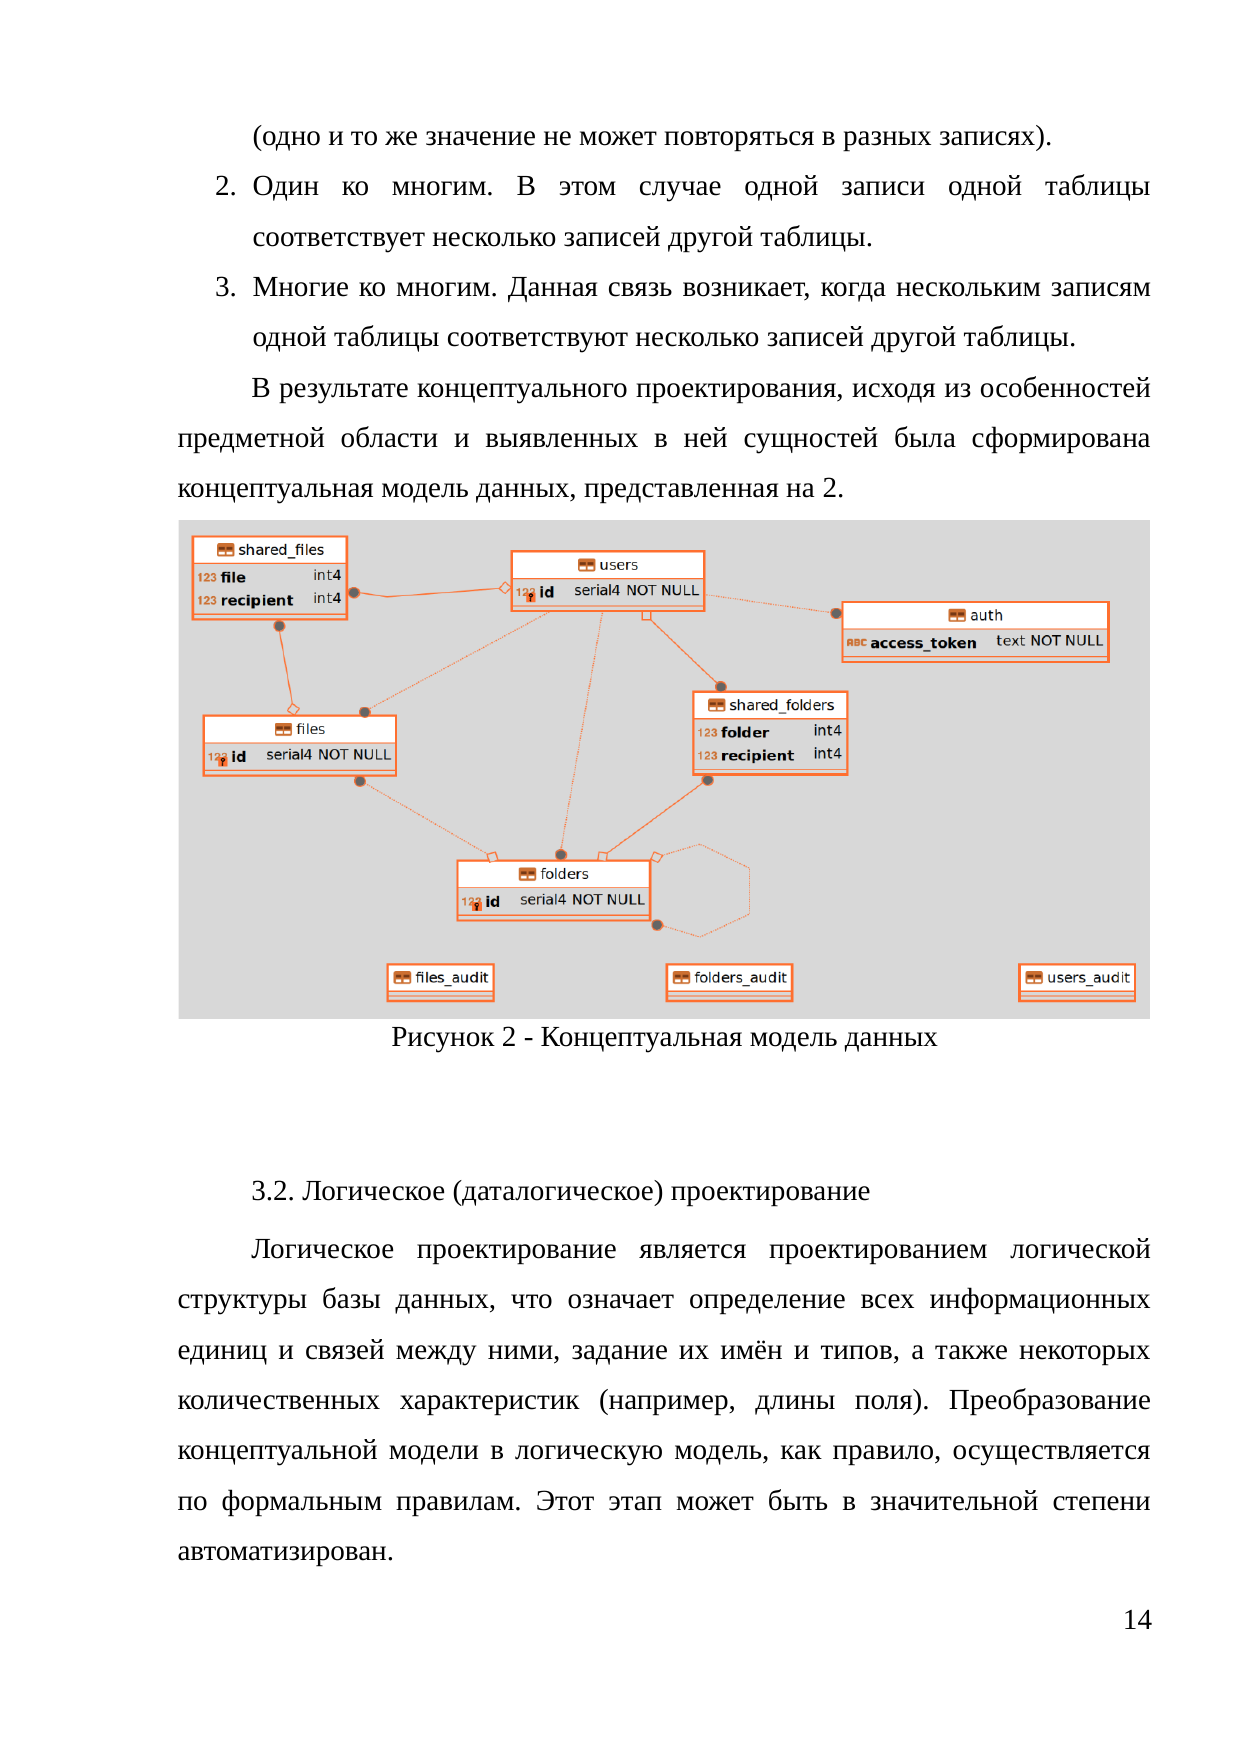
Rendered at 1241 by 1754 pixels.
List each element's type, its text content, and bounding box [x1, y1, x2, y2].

text Логическое проектирование является проектированием логической структуры базы данных, что означает определение всех информационных единиц и связей между ними, задание их имён и типов, а также некоторых количественных характеристик (например, длины поля). Преобразование концептуальной модели в логическую модель, как правило, осуществляется по формальным правилам. Этот этап может быть в значительной степени автоматизирован. [177, 1231, 1152, 1567]
list Многие ко многим. Данная связь возникает, когда нескольким записям одной таблицы соответствуют несколько записей другой таблицы. [215, 269, 1152, 353]
list Один ко многим. В этом случае одной записи одной таблицы соответствует несколько записей другой таблицы. [215, 168, 1152, 252]
list (одно и то же значение не может повторяться в разных записях). [215, 118, 1152, 152]
text В результате концептуального проектирования, исходя из особенностей предметной области и выявленных в ней сущностей была сформирована концептуальная модель данных, представленная на Рисунок 2. [177, 370, 1152, 504]
subtitle 3.2. Логическое (даталогическое) проектирование [177, 1173, 1152, 1206]
picture [178, 520, 1150, 1019]
text Рисунок 2 - Концептуальная модель данных [295, 1019, 1033, 1053]
